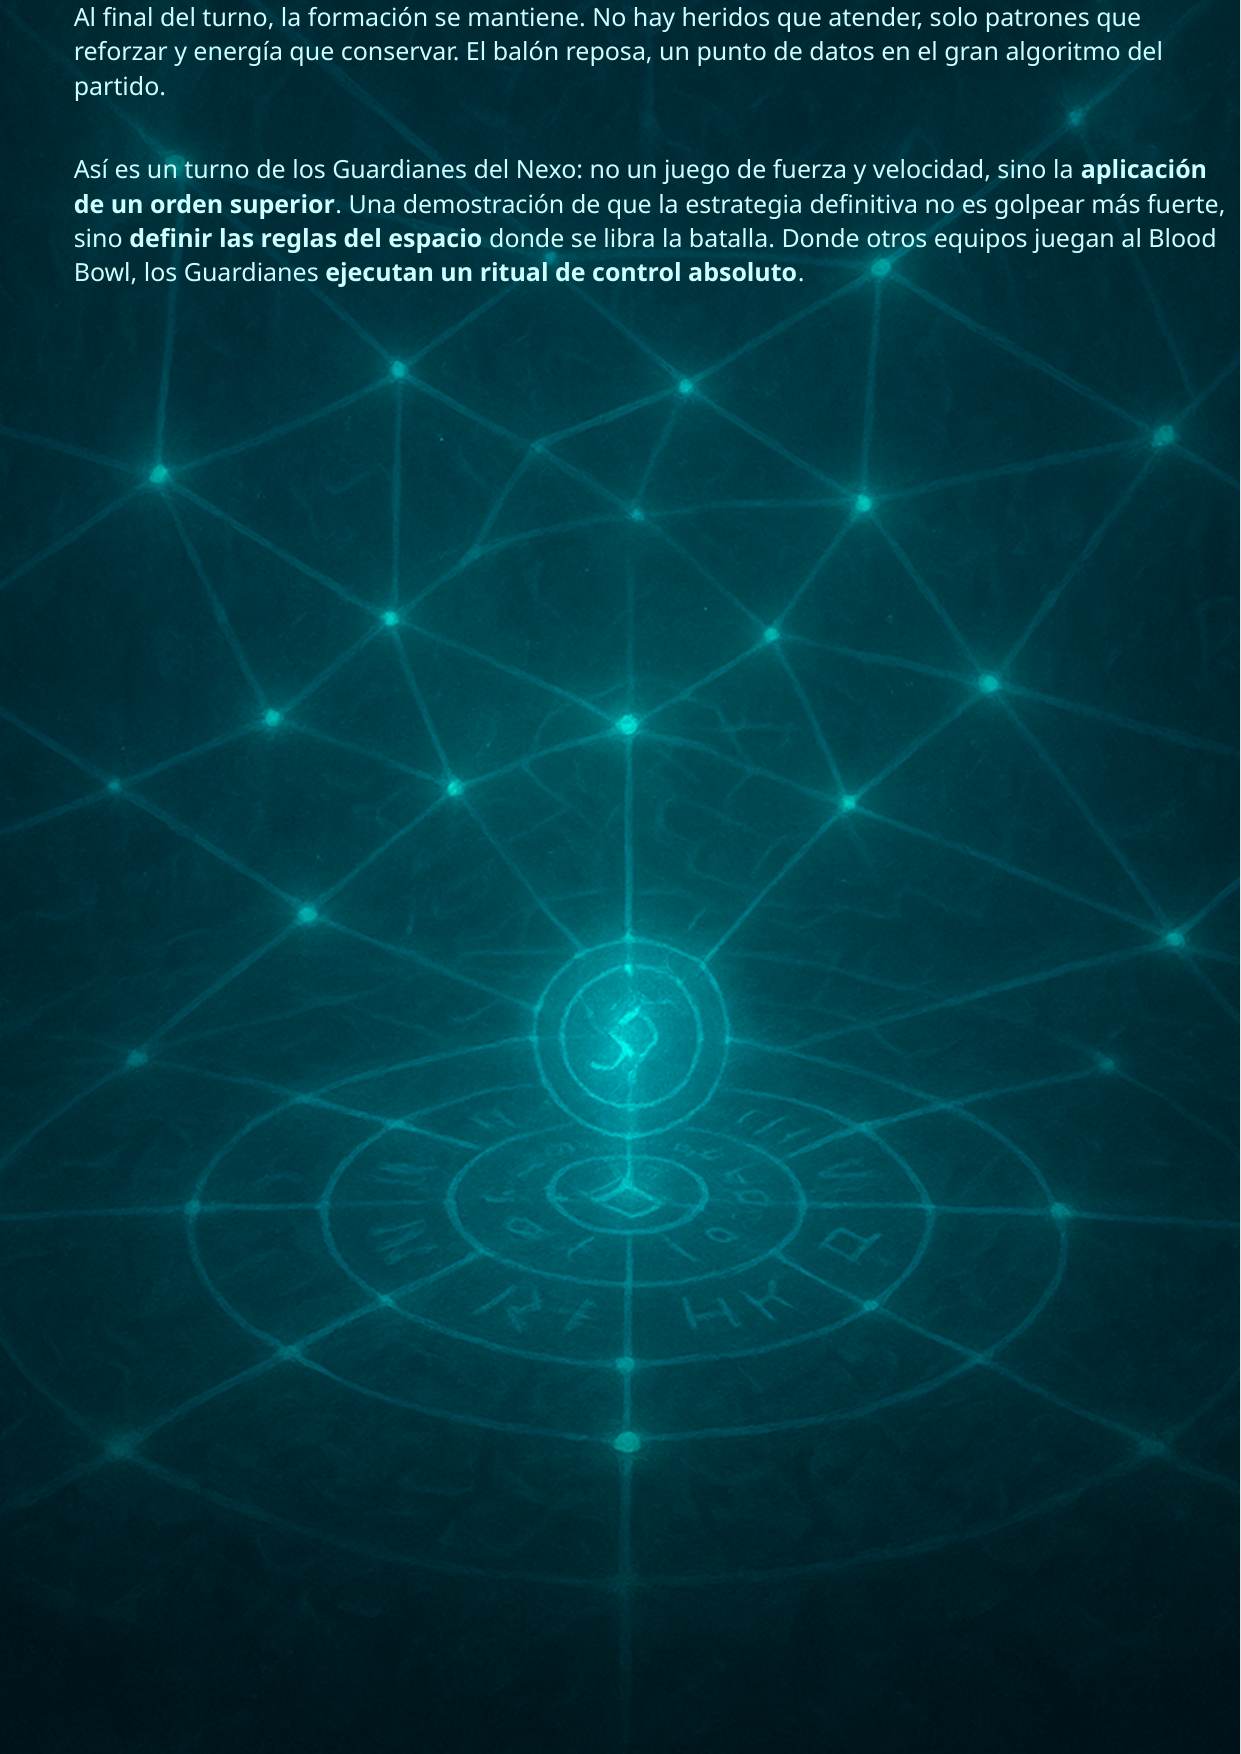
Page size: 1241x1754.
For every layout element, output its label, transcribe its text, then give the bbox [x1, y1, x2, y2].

text Al final del turno, la formación se mantiene. No hay heridos que atender, solo patrones que reforzar y energía que conservar. El balón reposa, un punto de datos en el gran algoritmo del partido. [73, 0, 1240, 102]
text Así es un turno de los Guardianes del Nexo: no un juego de fuerza y velocidad, sino la aplicación de un orden superior. Una demostración de que la estrategia definitiva no es golpear más fuerte, sino definir las reglas del espacio donde se libra la batalla. Donde otros equipos juegan al Blood Bowl, los Guardianes ejecutan un ritual de control absoluto. [73, 152, 1240, 288]
picture [220, 953, 1021, 1754]
